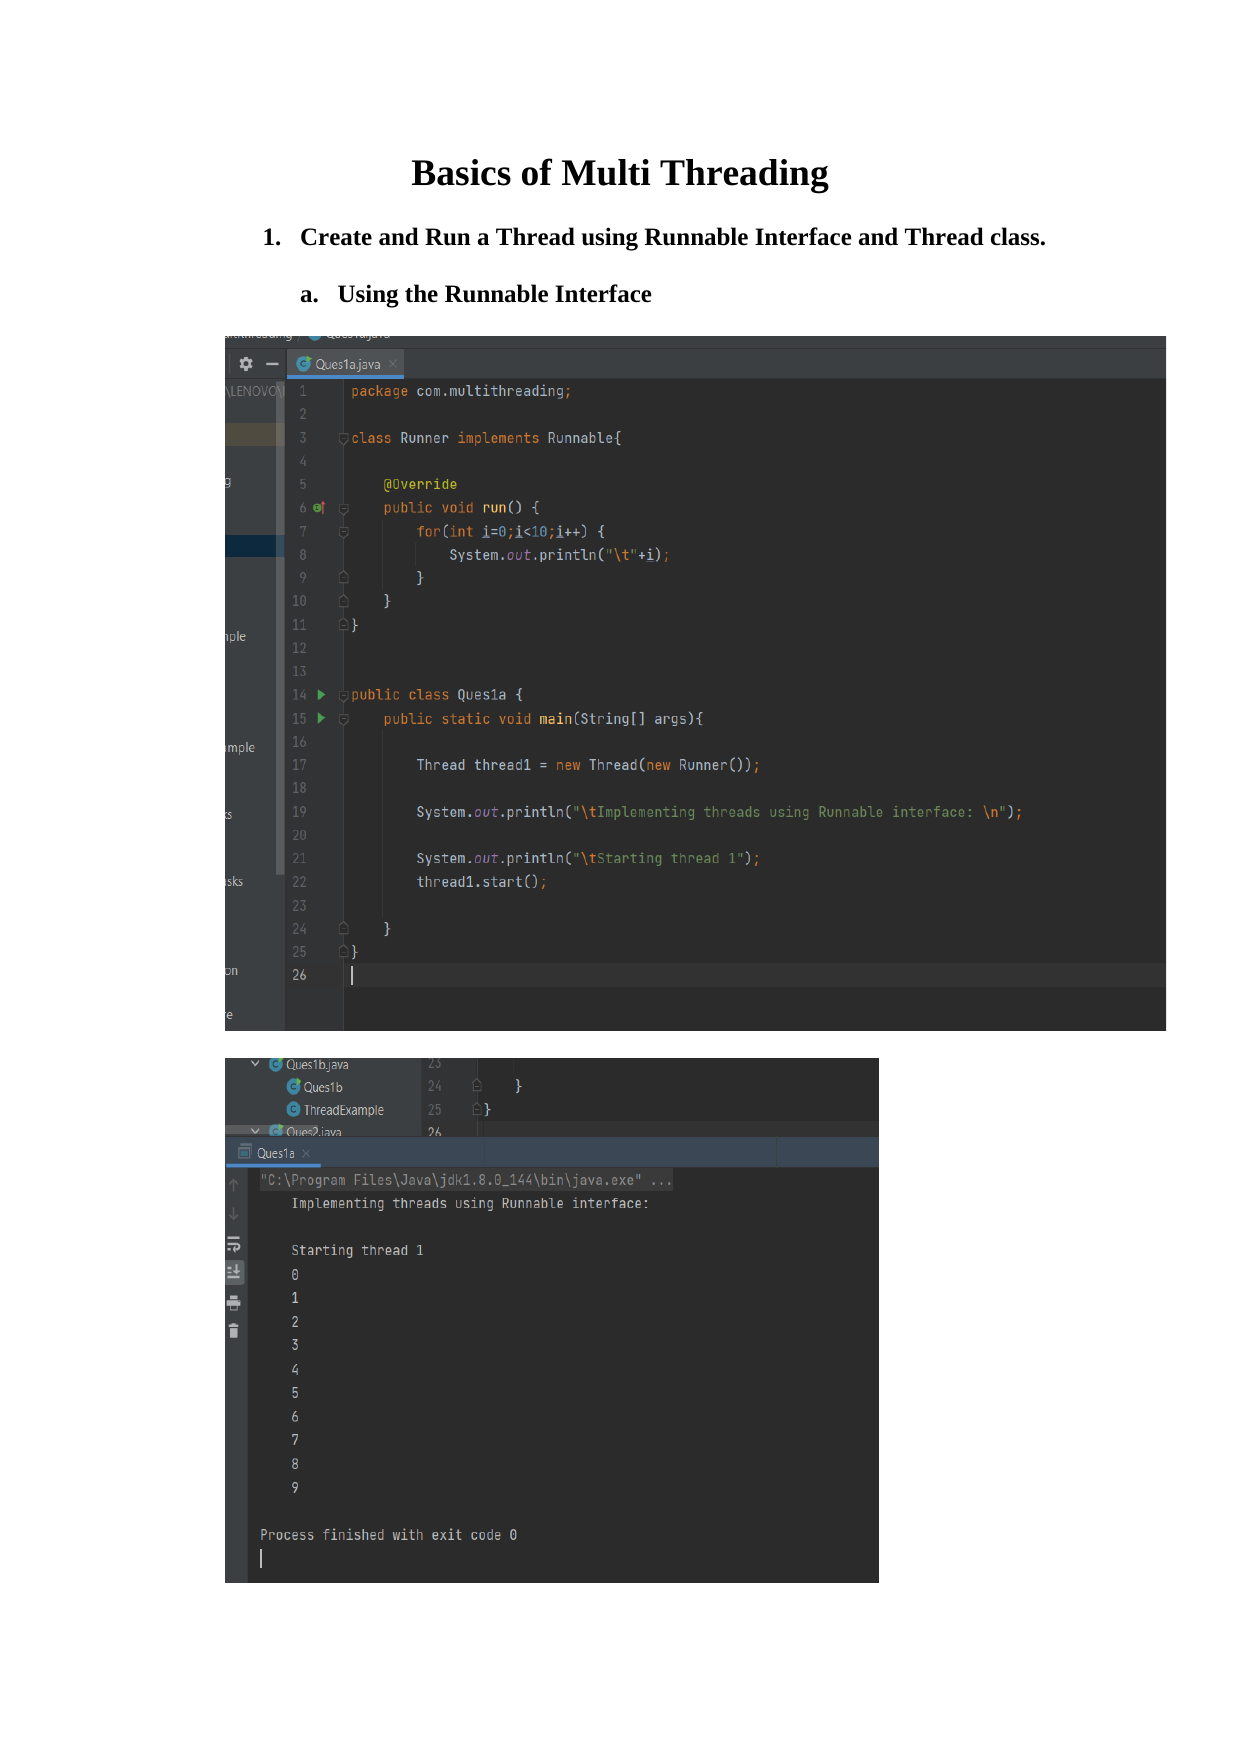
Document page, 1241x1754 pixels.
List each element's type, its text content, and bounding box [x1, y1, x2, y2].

list Create and Run a Thread using Runnable Interface and Thread class. [262, 222, 1090, 251]
text Basics of Multi Threading [150, 150, 1090, 193]
list Using the Runnable Interface [300, 279, 1090, 308]
